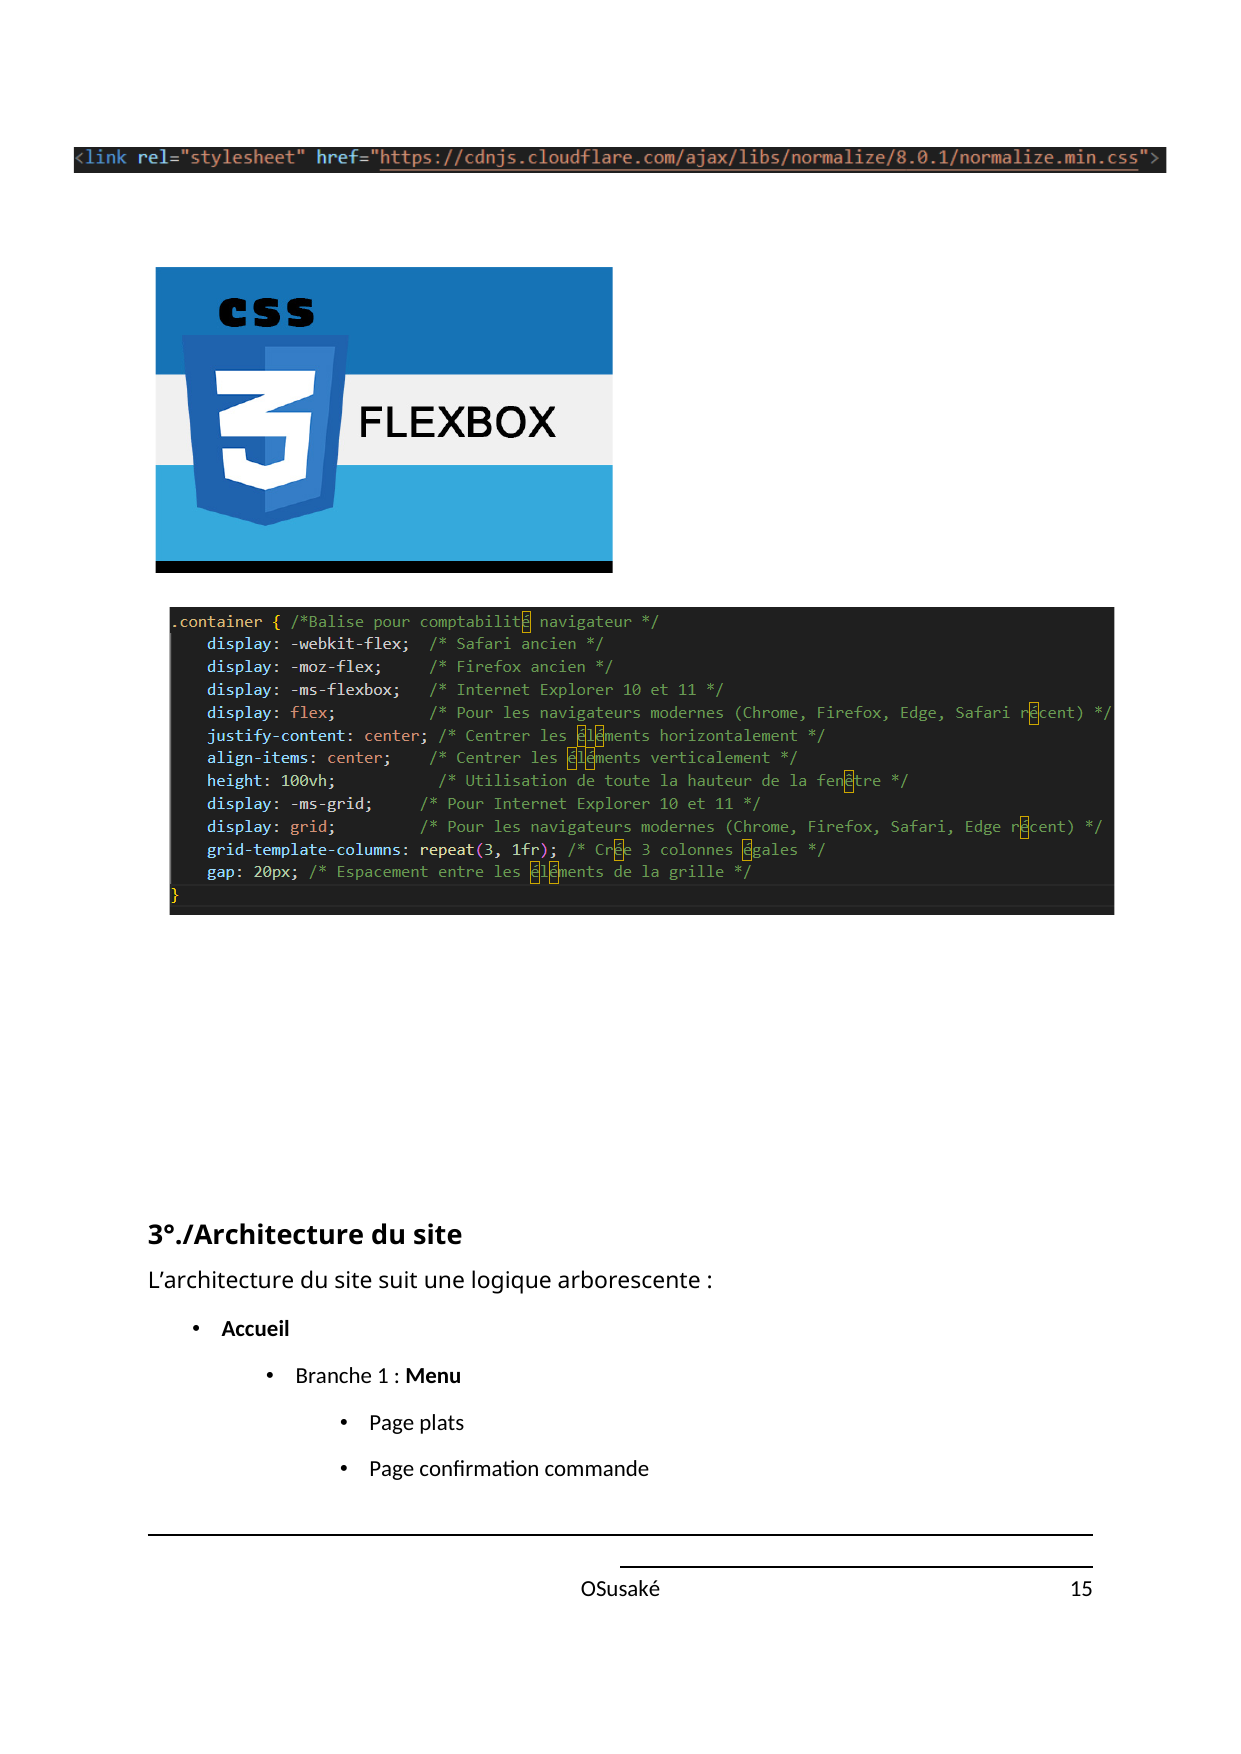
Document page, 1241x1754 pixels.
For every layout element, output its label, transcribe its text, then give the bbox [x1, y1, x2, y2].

list Branche 1 : Menu [266, 1361, 1093, 1389]
list Accueil [192, 1314, 1093, 1342]
list Page confirmation commande [340, 1454, 1093, 1483]
text L’architecture du site suit une logique arborescente : [148, 1264, 1093, 1295]
list Page plats [340, 1408, 1093, 1436]
picture [73, 147, 1167, 173]
subtitle 3°./Architecture du site [148, 1215, 1093, 1252]
picture [155, 267, 613, 573]
picture [169, 607, 1115, 915]
